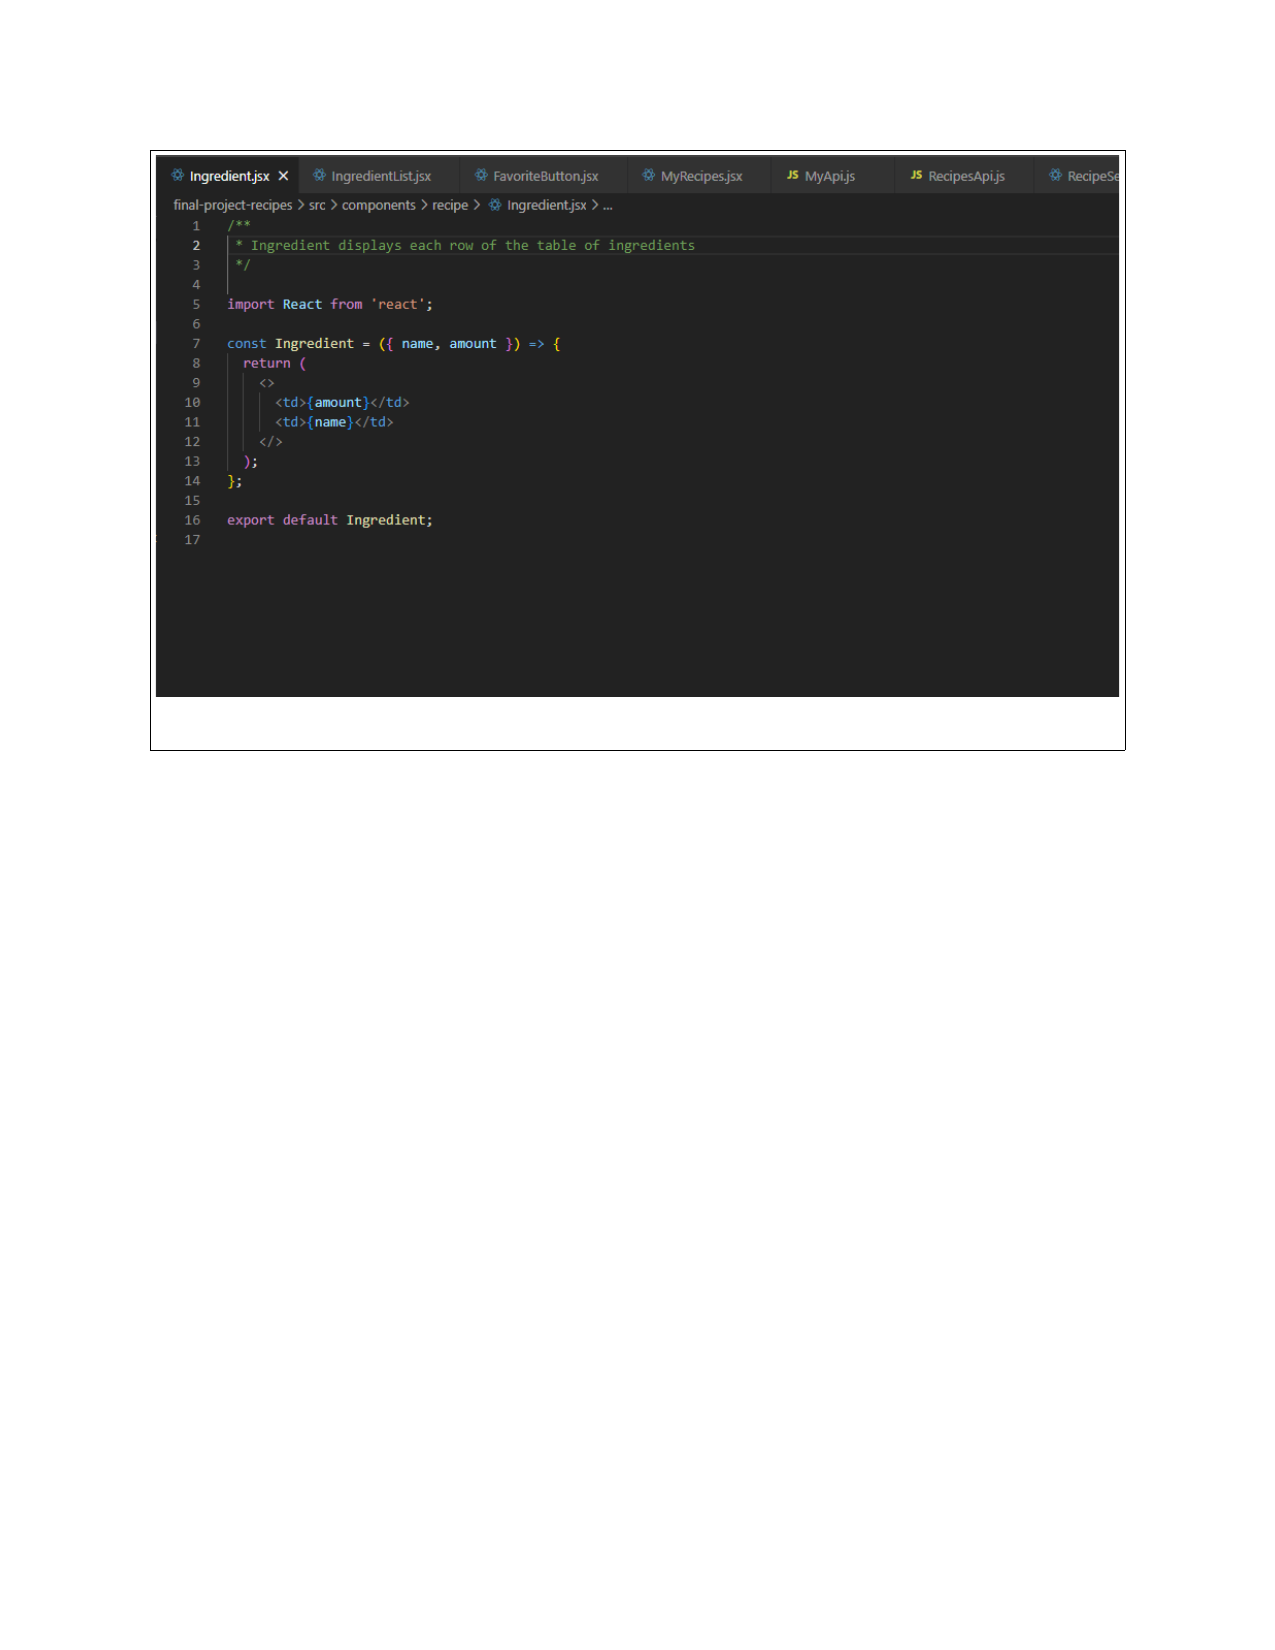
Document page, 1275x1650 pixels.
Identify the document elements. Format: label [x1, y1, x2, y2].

table_cell [151, 151, 1125, 750]
picture [155, 155, 1120, 697]
